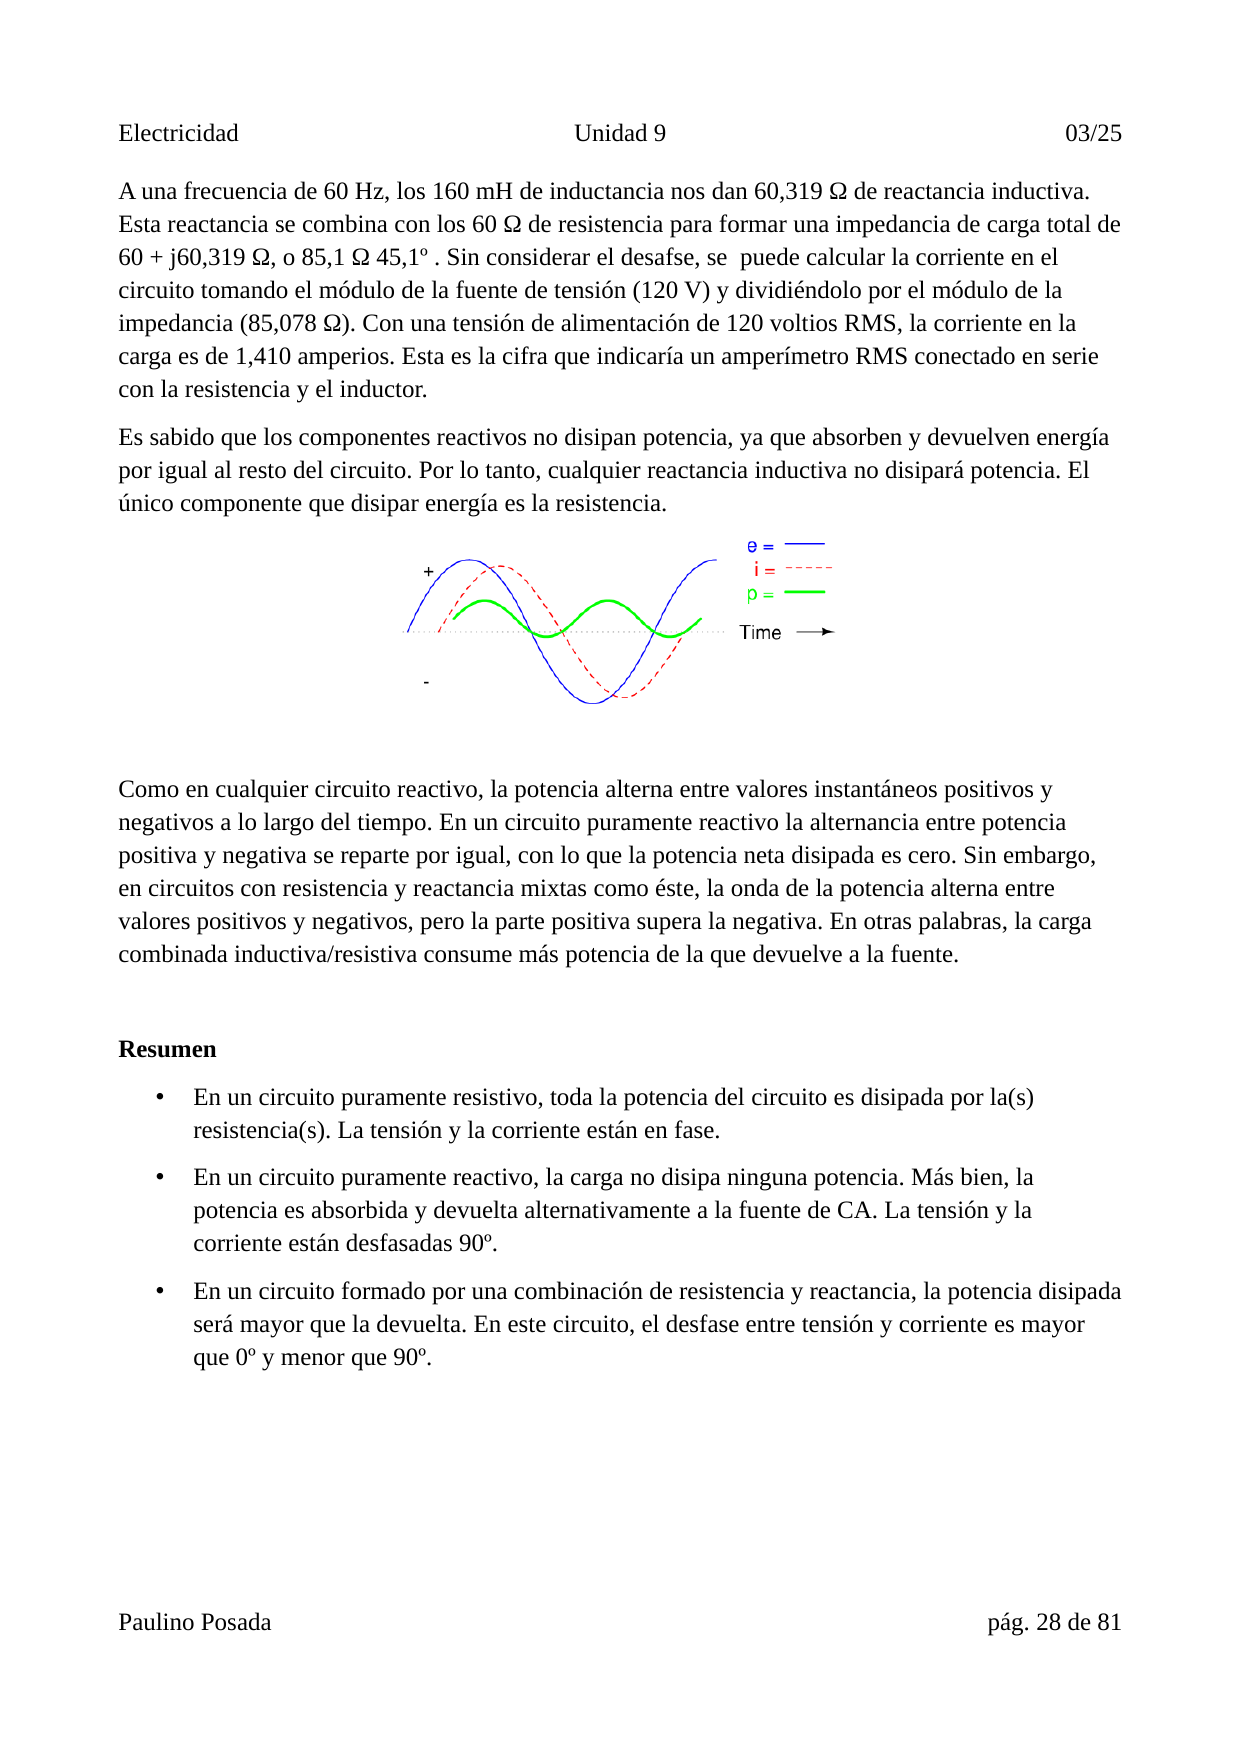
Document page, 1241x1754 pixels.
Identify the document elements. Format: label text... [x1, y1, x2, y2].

text Es sabido que los componentes reactivos no disipan potencia, ya que absorben y devuelven energía por igual al resto del circuito. Por lo tanto, cualquier reactancia inductiva no disipará potencia. El único componente que disipar energía es la resistencia. [118, 422, 1122, 517]
list En un circuito puramente resistivo, toda la potencia del circuito es disipada por la(s) resistencia(s). La tensión y la corriente están en fase. [156, 1082, 1122, 1143]
list En un circuito formado por una combinación de resistencia y reactancia, la potencia disipada será mayor que la devuelta. En este circuito, el desfase entre tensión y corriente es mayor que 0º y menor que 90º. [156, 1276, 1122, 1371]
text Como en cualquier circuito reactivo, la potencia alterna entre valores instantáneos positivos y negativos a lo largo del tiempo. En un circuito puramente reactivo la alternancia entre potencia positiva y negativa se reparte por igual, con lo que la potencia neta disipada es cero. Sin embargo, en circuitos con resistencia y reactancia mixtas como éste, la onda de la potencia alterna entre valores positivos y negativos, pero la parte positiva supera la negativa. En otras palabras, la carga combinada inductiva/resistiva consume más potencia de la que devuelve a la fuente. [118, 774, 1122, 968]
text A una frecuencia de 60 Hz, los 160 mH de inductancia nos dan 60,319 Ω de reactancia inductiva. Esta reactancia se combina con los 60 Ω de resistencia para formar una impedancia de carga total de 60 + j60,319 Ω, o 85,1 Ω 45,1º . Sin considerar el desafse, se puede calcular la corriente en el circuito tomando el módulo de la fuente de tensión (120 V) y dividiéndolo por el módulo de la impedancia (85,078 Ω). Con una tensión de alimentación de 120 voltios RMS, la corriente en la carga es de 1,410 amperios. Esta es la cifra que indicaría un amperímetro RMS conectado en serie con la resistencia y el inductor. [118, 176, 1122, 403]
picture [399, 535, 841, 717]
text Resumen [118, 1034, 1122, 1063]
list En un circuito puramente reactivo, la carga no disipa ninguna potencia. Más bien, la potencia es absorbida y devuelta alternativamente a la fuente de CA. La tensión y la corriente están desfasadas 90º. [156, 1162, 1122, 1257]
